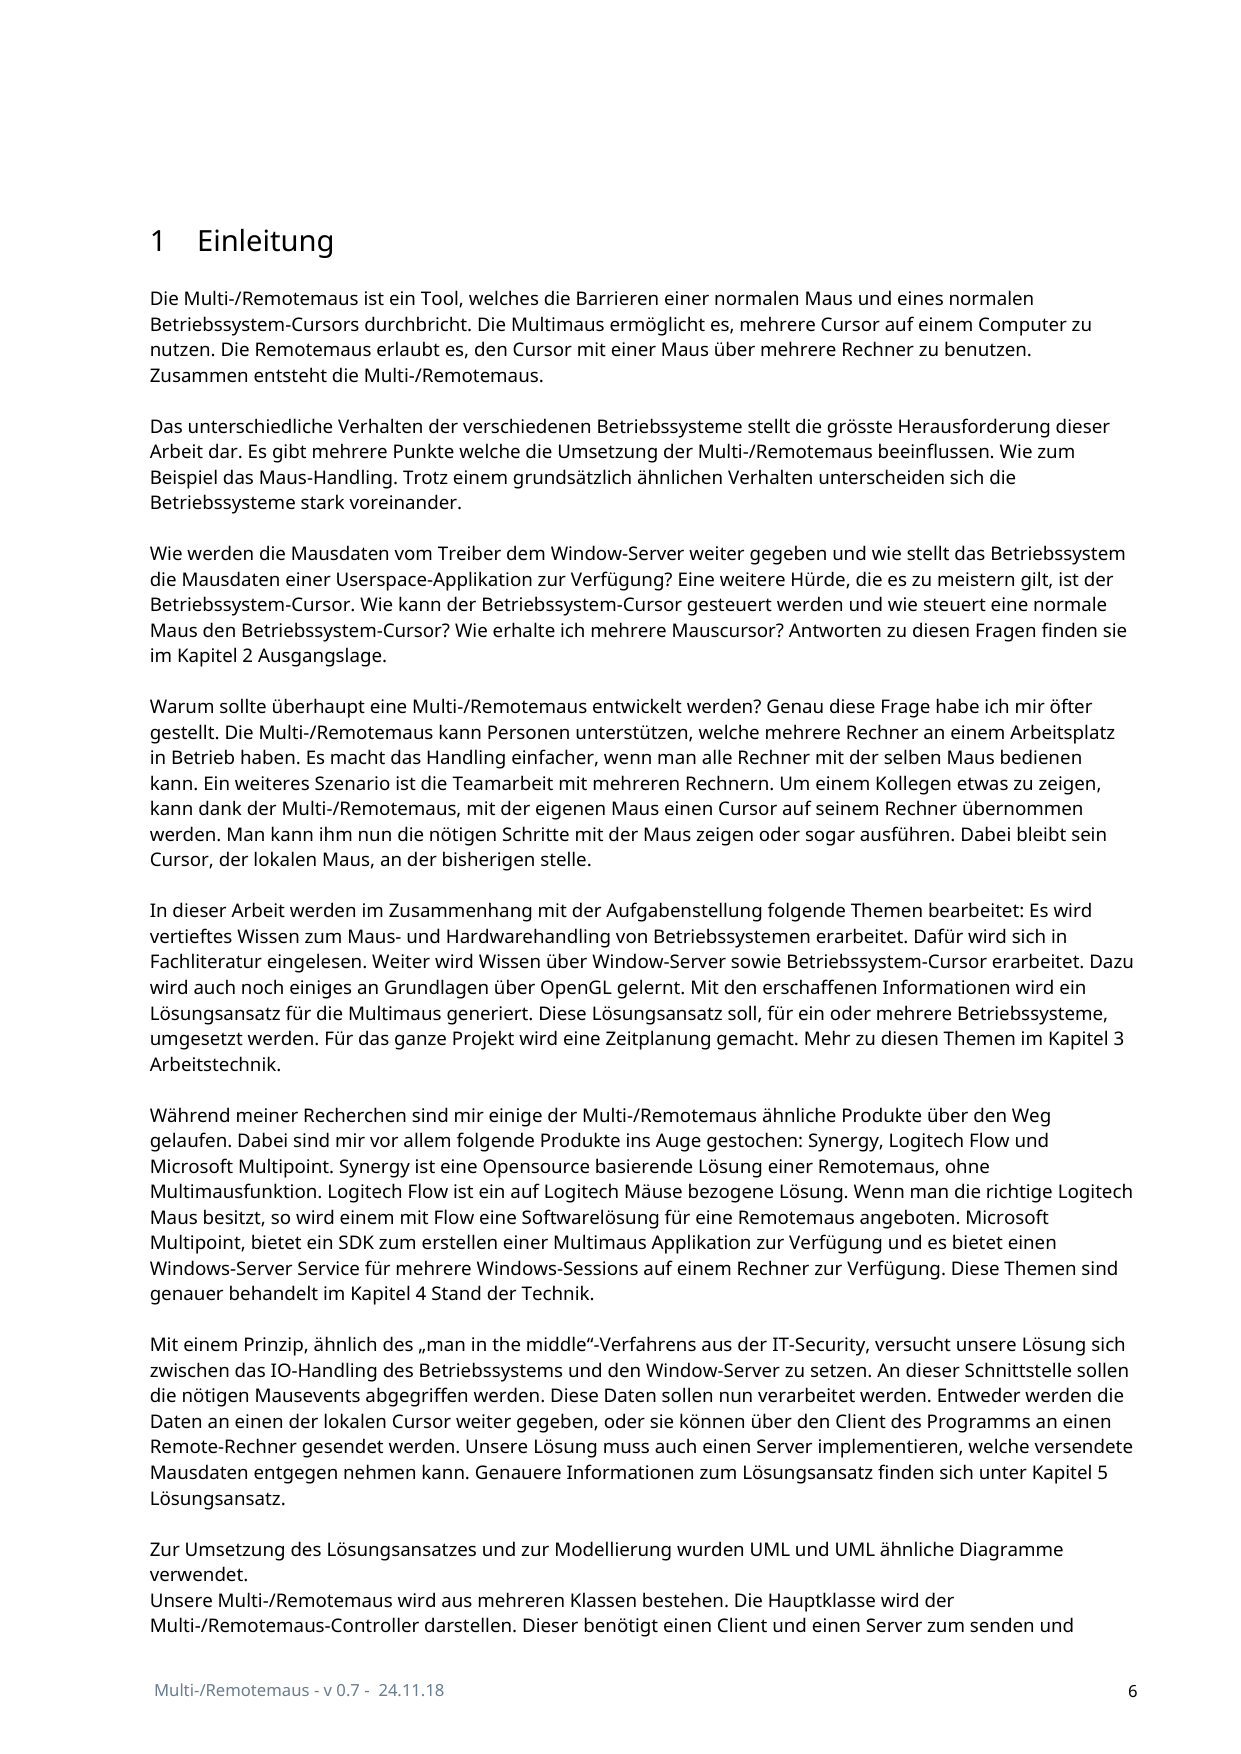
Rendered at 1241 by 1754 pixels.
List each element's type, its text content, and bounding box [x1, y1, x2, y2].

text Wie werden die Mausdaten vom Treiber dem Window-Server weiter gegeben und wie stellt das Betriebssystem die Mausdaten einer Userspace-Applikation zur Verfügung? Eine weitere Hürde, die es zu meistern gilt, ist der Betriebssystem-Cursor. Wie kann der Betriebssystem-Cursor gesteuert werden und wie steuert eine normale Maus den Betriebssystem-Cursor? Wie erhalte ich mehrere Mauscursor? Antworten zu diesen Fragen finden sie im Kapitel 2 Ausgangslage. [149, 541, 1136, 668]
text In dieser Arbeit werden im Zusammenhang mit der Aufgabenstellung folgende Themen bearbeitet: Es wird vertieftes Wissen zum Maus- und Hardwarehandling von Betriebssystemen erarbeitet. Dafür wird sich in Fachliteratur eingelesen. Weiter wird Wissen über Window-Server sowie Betriebssystem-Cursor erarbeitet. Dazu wird auch noch einiges an Grundlagen über OpenGL gelernt. Mit den erschaffenen Informationen wird ein Lösungsansatz für die Multimaus generiert. Diese Lösungsansatz soll, für ein oder mehrere Betriebssysteme, umgesetzt werden. Für das ganze Projekt wird eine Zeitplanung gemacht. Mehr zu diesen Themen im Kapitel 3 Arbeitstechnik. [149, 898, 1136, 1076]
text Unsere Multi-/Remotemaus wird aus mehreren Klassen bestehen. Die Hauptklasse wird der Multi-/Remotemaus-Controller darstellen. Dieser benötigt einen Client und einen Server zum senden und [149, 1587, 1136, 1638]
text Mit einem Prinzip, ähnlich des „man in the middle“-Verfahrens aus der IT-Security, versucht unsere Lösung sich zwischen das IO-Handling des Betriebssystems und den Window-Server zu setzen. An dieser Schnittstelle sollen die nötigen Mausevents abgegriffen werden. Diese Daten sollen nun verarbeitet werden. Entweder werden die Daten an einen der lokalen Cursor weiter gegeben, oder sie können über den Client des Programms an einen Remote-Rechner gesendet werden. Unsere Lösung muss auch einen Server implementieren, welche versendete Mausdaten entgegen nehmen kann. Genauere Informationen zum Lösungsansatz finden sich unter Kapitel 5 Lösungsansatz. [149, 1332, 1136, 1510]
text Das unterschiedliche Verhalten der verschiedenen Betriebssysteme stellt die grösste Herausforderung dieser Arbeit dar. Es gibt mehrere Punkte welche die Umsetzung der Multi-/Remotemaus beeinflussen. Wie zum Beispiel das Maus-Handling. Trotz einem grundsätzlich ähnlichen Verhalten unterscheiden sich die Betriebssysteme stark voreinander. [149, 413, 1136, 515]
text Während meiner Recherchen sind mir einige der Multi-/Remotemaus ähnliche Produkte über den Weg gelaufen. Dabei sind mir vor allem folgende Produkte ins Auge gestochen: Synergy, Logitech Flow und Microsoft Multipoint. Synergy ist eine Opensource basierende Lösung einer Remotemaus, ohne Multimausfunktion. Logitech Flow ist ein auf Logitech Mäuse bezogene Lösung. Wenn man die richtige Logitech Maus besitzt, so wird einem mit Flow eine Softwarelösung für eine Remotemaus angeboten. Microsoft Multipoint, bietet ein SDK zum erstellen einer Multimaus Applikation zur Verfügung und es bietet einen Windows-Server Service für mehrere Windows-Sessions auf einem Rechner zur Verfügung. Diese Themen sind genauer behandelt im Kapitel 4 Stand der Technik. [149, 1102, 1136, 1306]
text Zur Umsetzung des Lösungsansatzes und zur Modellierung wurden UML und UML ähnliche Diagramme verwendet. [149, 1536, 1136, 1587]
subtitle Einleitung [149, 221, 1136, 260]
text Warum sollte überhaupt eine Multi-/Remotemaus entwickelt werden? Genau diese Frage habe ich mir öfter gestellt. Die Multi-/Remotemaus kann Personen unterstützen, welche mehrere Rechner an einem Arbeitsplatz in Betrieb haben. Es macht das Handling einfacher, wenn man alle Rechner mit der selben Maus bedienen kann. Ein weiteres Szenario ist die Teamarbeit mit mehreren Rechnern. Um einem Kollegen etwas zu zeigen, kann dank der Multi-/Remotemaus, mit der eigenen Maus einen Cursor auf seinem Rechner übernommen werden. Man kann ihm nun die nötigen Schritte mit der Maus zeigen oder sogar ausführen. Dabei bleibt sein Cursor, der lokalen Maus, an der bisherigen stelle. [149, 694, 1136, 872]
text Die Multi-/Remotemaus ist ein Tool, welches die Barrieren einer normalen Maus und eines normalen Betriebssystem-Cursors durchbricht. Die Multimaus ermöglicht es, mehrere Cursor auf einem Computer zu nutzen. Die Remotemaus erlaubt es, den Cursor mit einer Maus über mehrere Rechner zu benutzen. Zusammen entsteht die Multi-/Remotemaus. [149, 285, 1136, 387]
